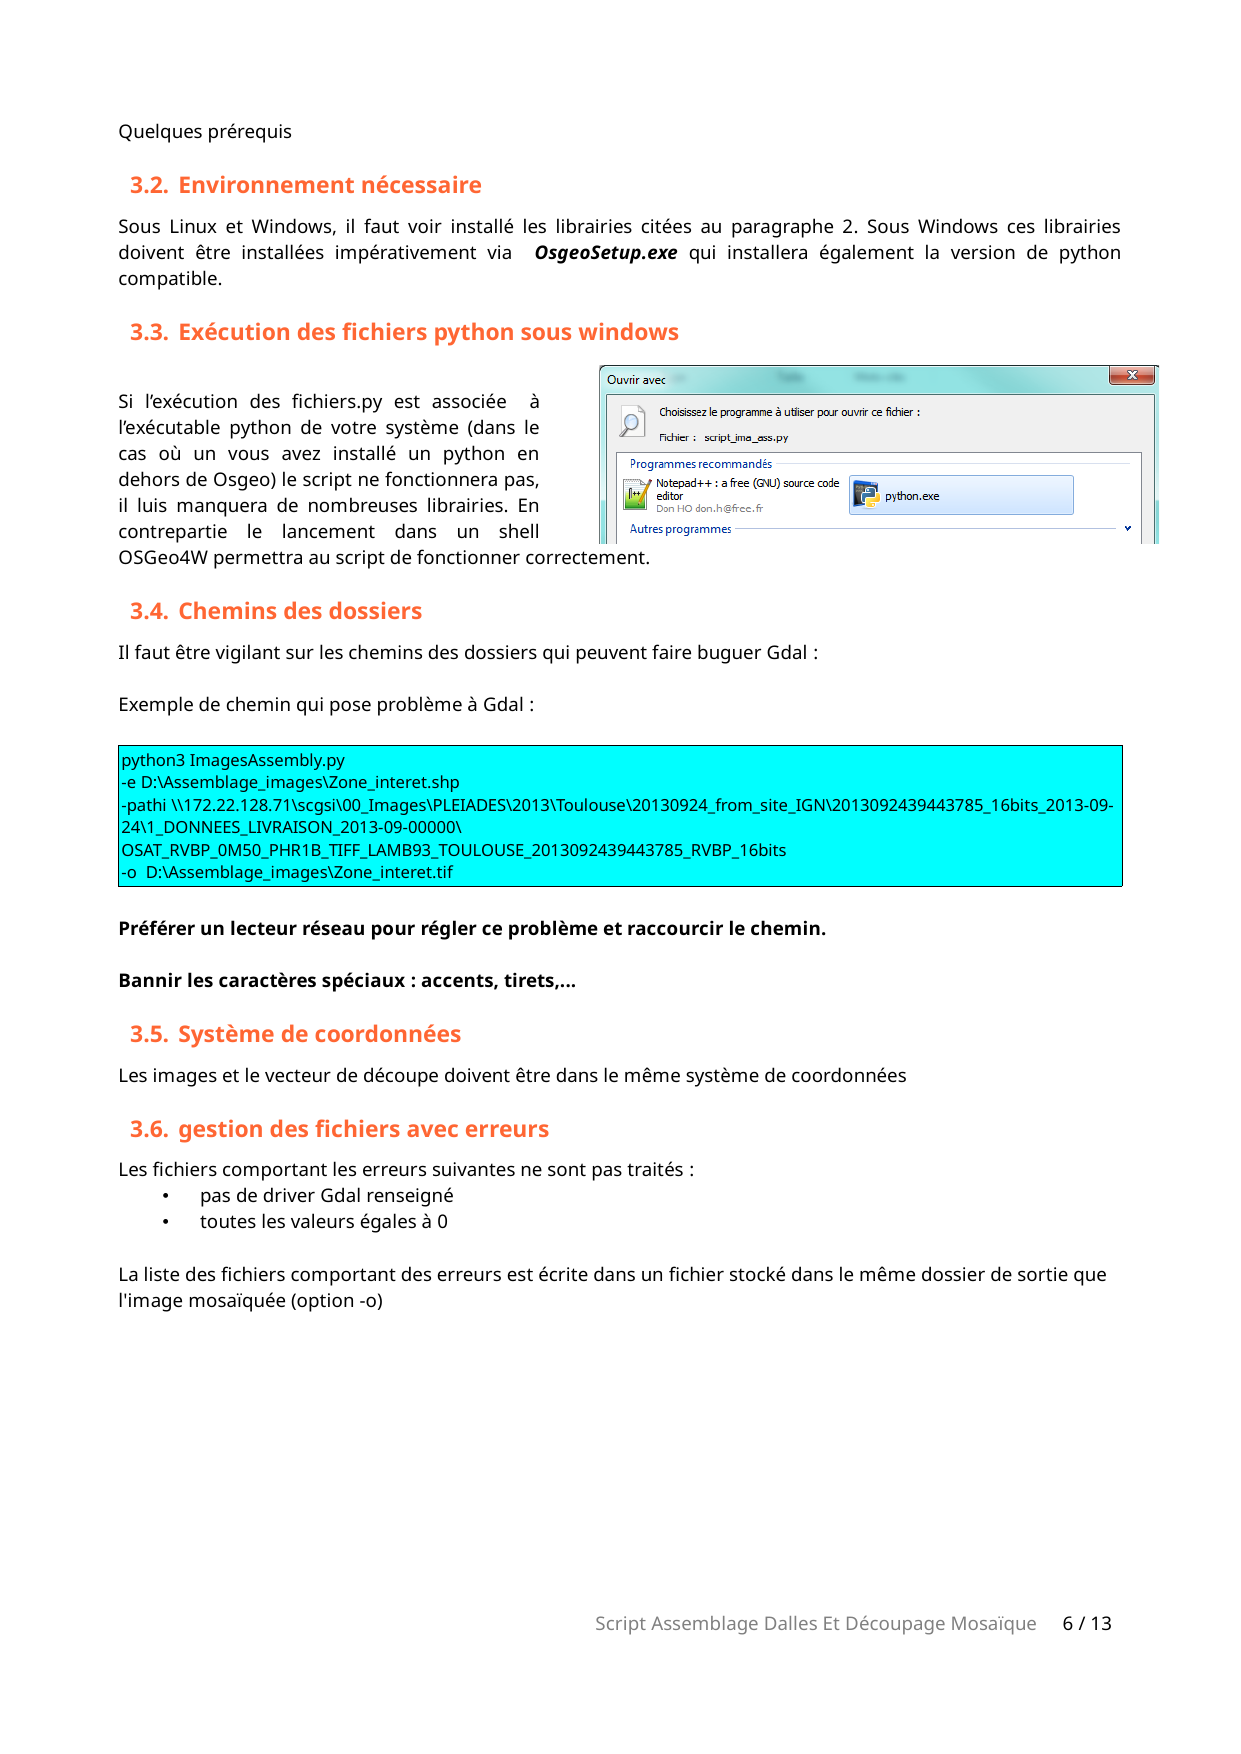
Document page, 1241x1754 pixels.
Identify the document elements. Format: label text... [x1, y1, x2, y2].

picture [599, 365, 1160, 544]
text Sous Linux et Windows, il faut voir installé les librairies citées au paragraphe 2. Sous Windows ces librairies doivent être installées impérativement via OsgeoSetup.exe qui installera également la version de python compatible. [118, 213, 1122, 291]
text python3 ImagesAssembly.py [121, 748, 1119, 771]
text Les images et le vecteur de découpe doivent être dans le même système de coordonnées [118, 1062, 1122, 1088]
text Quelques prérequis [118, 118, 1122, 144]
text -pathi \\172.22.128.71\scgsi\00_Images\PLEIADES\2013\Toulouse\20130924_from_site_IGN\2013092439443785_16bits_2013-09-24\1_DONNEES_LIVRAISON_2013-09-00000\OSAT_RVBP_0M50_PHR1B_TIFF_LAMB93_TOULOUSE_2013092439443785_RVBP_16bits [121, 793, 1119, 861]
subtitle Exécution des fichiers python sous windows [118, 316, 1122, 347]
subtitle Environnement nécessaire [118, 169, 1122, 200]
subtitle Système de coordonnées [118, 1018, 1122, 1049]
list toutes les valeurs égales à 0 [162, 1208, 1122, 1234]
text -e D:\Assemblage_images\Zone_interet.shp [121, 771, 1119, 793]
text Préférer un lecteur réseau pour régler ce problème et raccourcir le chemin. [118, 915, 1122, 941]
text La liste des fichiers comportant des erreurs est écrite dans un fichier stocké dans le même dossier de sortie que l'image mosaïquée (option -o) [118, 1260, 1122, 1312]
list pas de driver Gdal renseigné [162, 1182, 1122, 1208]
text Exemple de chemin qui pose problème à Gdal : [118, 691, 1122, 717]
text -o D:\Assemblage_images\Zone_interet.tif [121, 861, 1119, 883]
text Il faut être vigilant sur les chemins des dossiers qui peuvent faire buguer Gdal : [118, 639, 1122, 665]
subtitle gestion des fichiers avec erreurs [118, 1113, 1122, 1144]
text Si l’exécution des fichiers.py est associée à l’exécutable python de votre système (dans le cas où un vous avez installé un python en dehors de Osgeo) le script ne fonctionnera pas, il luis manquera de nombreuses librairies. En contrepartie le lancement dans un shell OSGeo4W permettra au script de fonctionner correctement. [118, 388, 1122, 570]
text Les fichiers comportant les erreurs suivantes ne sont pas traités : [118, 1156, 1122, 1182]
text Bannir les caractères spéciaux : accents, tirets,... [118, 967, 1122, 993]
subtitle Chemins des dossiers [118, 595, 1122, 626]
